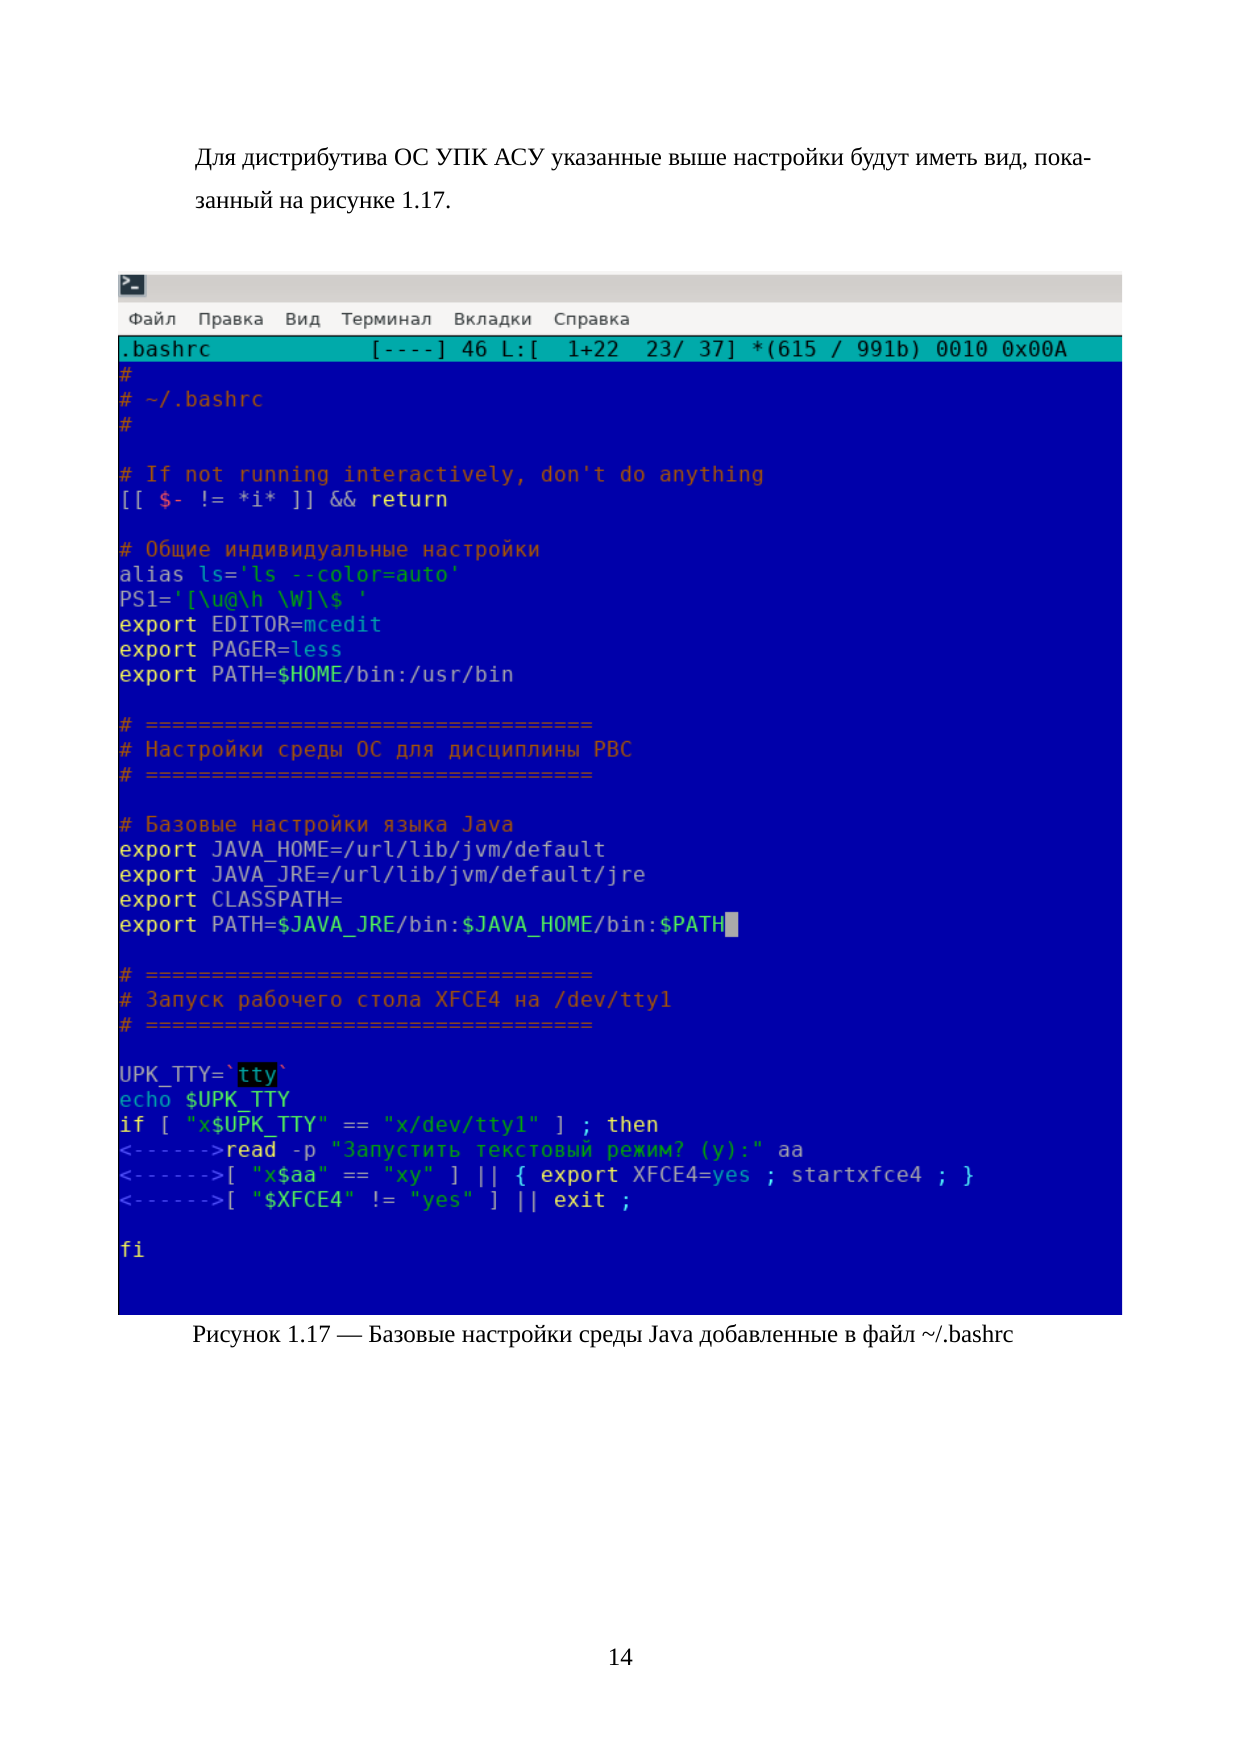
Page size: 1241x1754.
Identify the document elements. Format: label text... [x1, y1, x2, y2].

text занный на рисунке 1.17. [118, 185, 1122, 214]
text Рисунок 1.17 — Базовые настройки среды Java добавленные в файл ~/.bashrc [118, 1315, 1122, 1347]
picture [118, 271, 1123, 1315]
text Для дистрибутива ОС УПК АСУ указанные выше настройки будут иметь вид, пока- [118, 142, 1122, 171]
